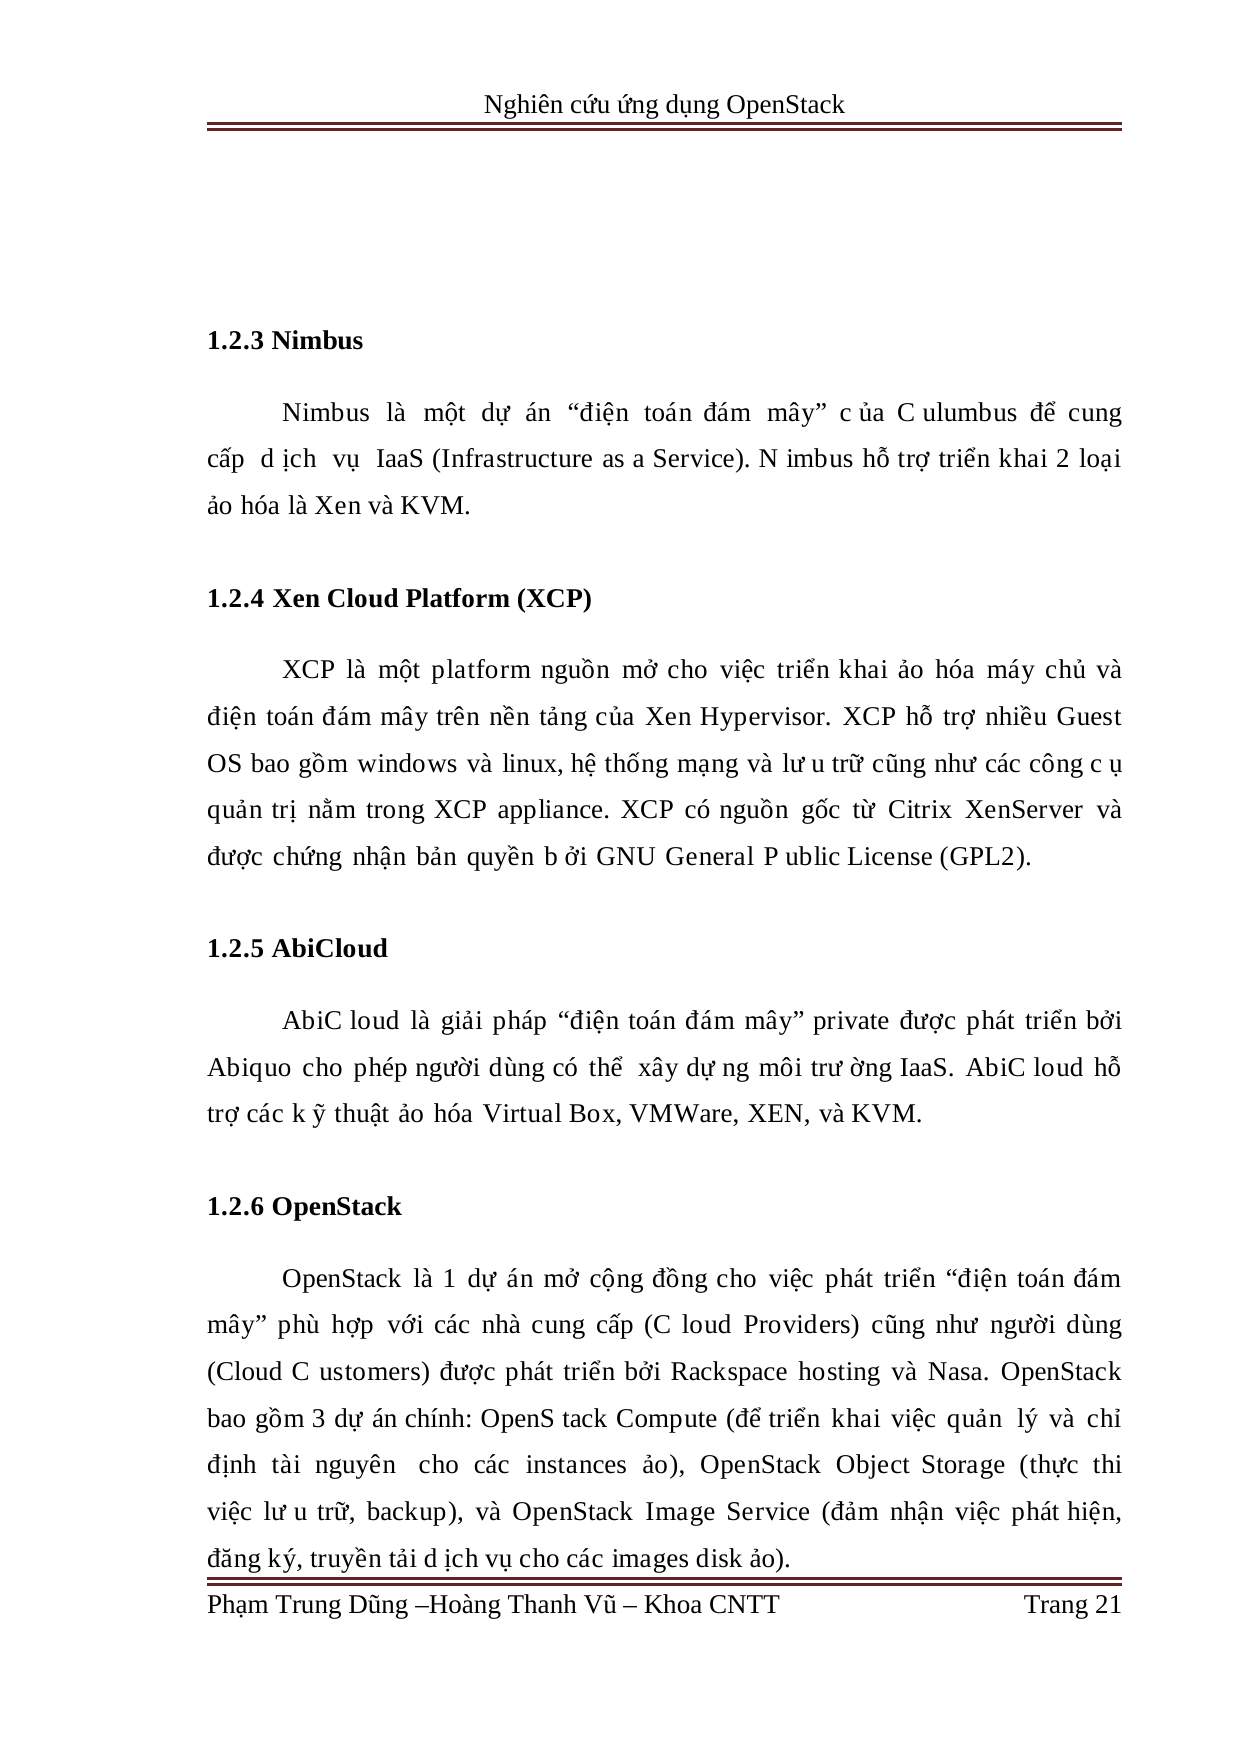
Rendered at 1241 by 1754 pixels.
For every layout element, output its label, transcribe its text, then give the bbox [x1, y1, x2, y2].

subtitle 1.2.6 OpenStack [207, 1190, 1122, 1221]
text AbiC loud là giải pháp “điện toán đám mây” private được phát triển bởi Abiquo cho phép người dùng có thể xây dự ng môi trư ờng IaaS. AbiC loud hỗ trợ các k ỹ thuật ảo hóa Virtual Box, VMWare, XEN, và KVM. [207, 1004, 1122, 1129]
subtitle 1.2.5 AbiCloud [207, 933, 1122, 964]
text OpenStack là 1 dự án mở cộng đồng cho việc phát triển “điện toán đám mây” phù hợp với các nhà cung cấp (C loud Providers) cũng như người dùng (Cloud C ustomers) được phát triển bởi Rackspace hosting và Nasa. OpenStack bao gồm 3 dự án chính: OpenS tack Compute (để triển khai việc quản lý và chỉ định tài nguyên cho các instances ảo), OpenStack Object Storage (thực thi việc lư u trữ, backup), và OpenStack Image Service (đảm nhận việc phát hiện, đăng ký, truyền tải d ịch vụ cho các images disk ảo). [207, 1262, 1122, 1573]
text XCP là một platform nguồn mở cho việc triển khai ảo hóa máy chủ và điện toán đám mây trên nền tảng của Xen Hypervisor. XCP hỗ trợ nhiều Guest OS bao gồm windows và linux, hệ thống mạng và lư u trữ cũng như các công c ụ quản trị nằm trong XCP appliance. XCP có nguồn gốc từ Citrix XenServer và được chứng nhận bản quyền b ởi GNU General P ublic License (GPL2). [207, 653, 1122, 871]
subtitle 1.2.3 Nimbus [207, 324, 1122, 355]
subtitle 1.2.4 Xen Cloud Platform (XCP) [207, 582, 1122, 613]
text Nimbus là một dự án “điện toán đám mây” c ủa C ulumbus để cung cấp d ịch vụ IaaS (Infrastructure as a Service). N imbus hỗ trợ triển khai 2 loại ảo hóa là Xen và KVM. [207, 396, 1122, 520]
